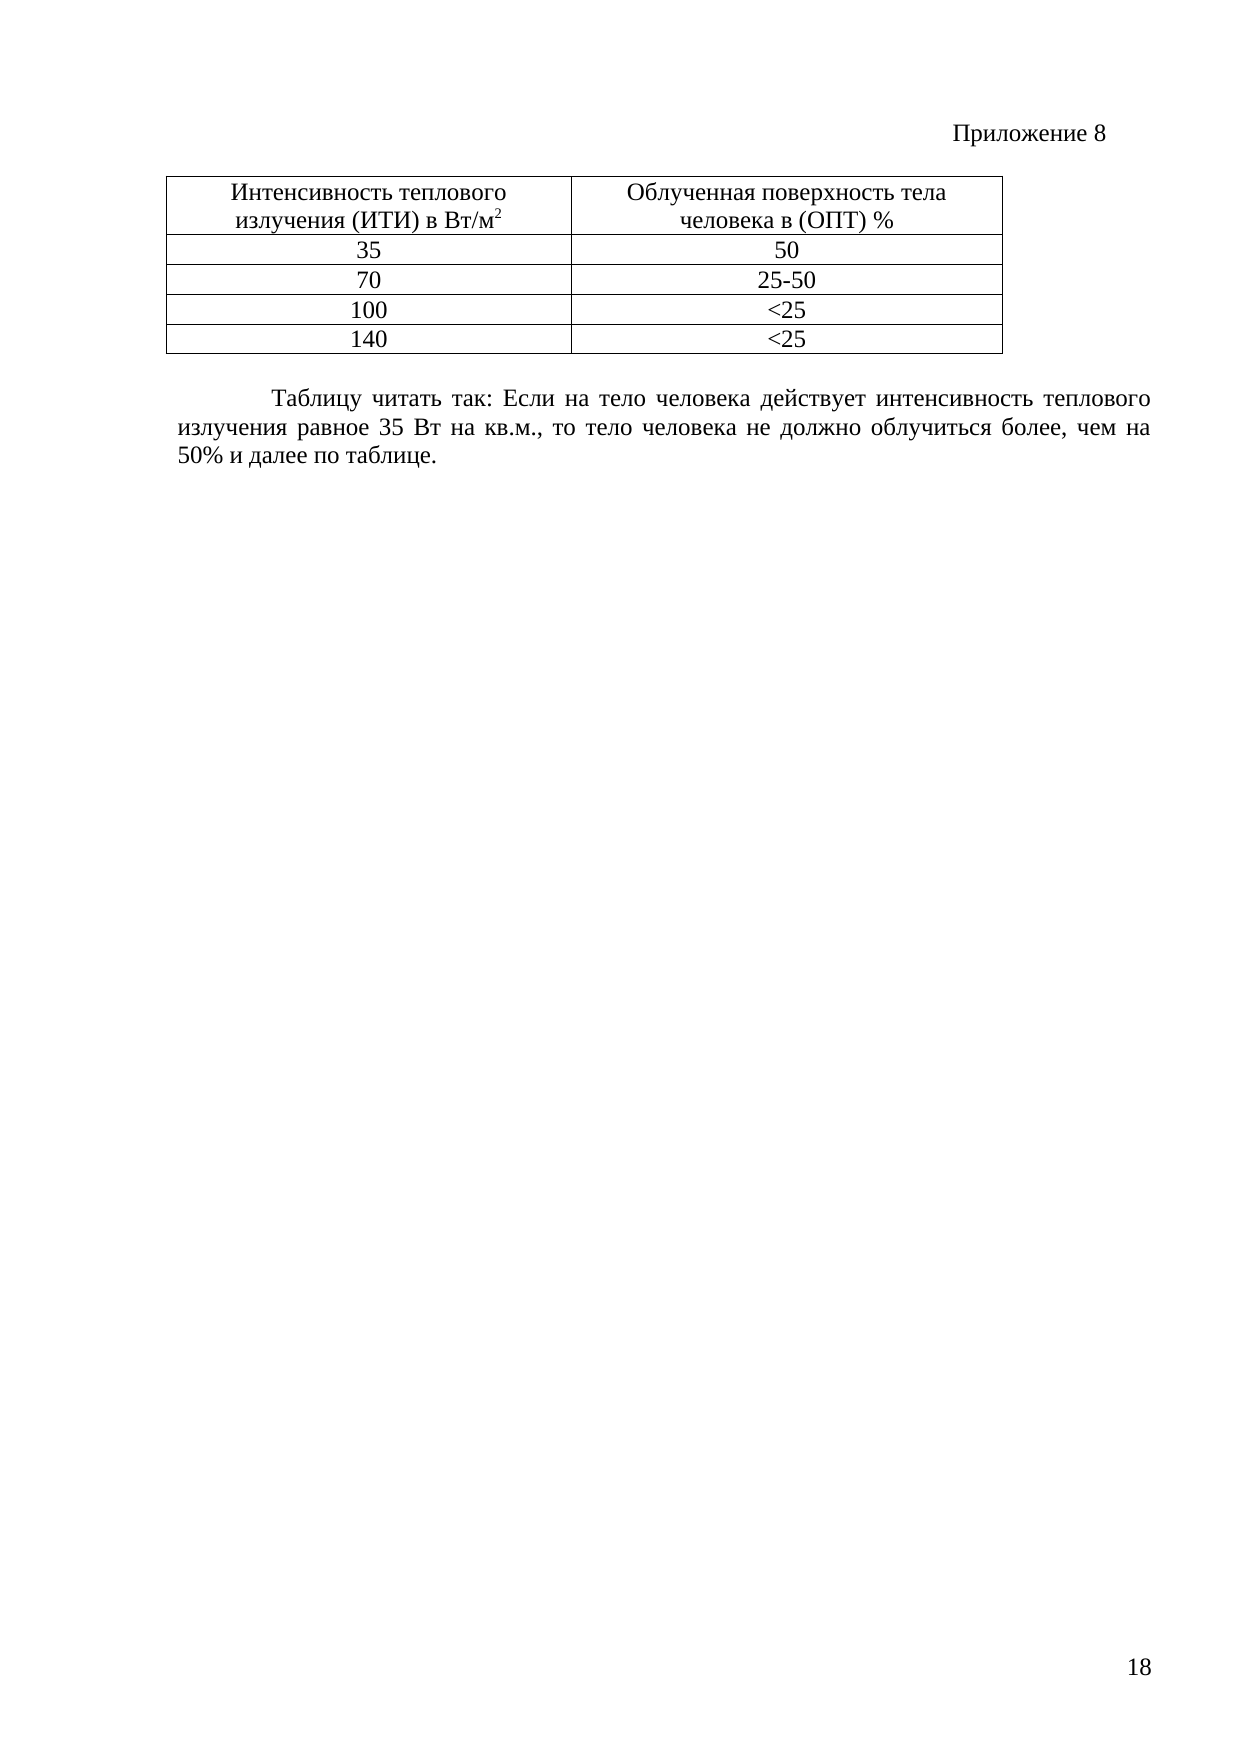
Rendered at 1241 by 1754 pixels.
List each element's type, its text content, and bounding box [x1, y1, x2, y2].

table_cell 100 [167, 295, 571, 323]
table_cell 35 [167, 235, 571, 264]
table_cell 70 [167, 265, 571, 294]
table_header Облученная поверхность тела человека в (ОПТ) % [572, 177, 1002, 234]
text Таблицу читать так: Если на тело человека действует интенсивность теплового излучения равное 35 Вт на кв.м., то тело человека не должно облучиться более, чем на 50% и далее по таблице. [177, 383, 1152, 469]
table_header Интенсивность теплового излучения (ИТИ) в Вт/м2 [167, 177, 571, 234]
table_cell <25 [572, 295, 1002, 323]
table_cell 140 [167, 325, 571, 353]
table_cell 50 [572, 235, 1002, 264]
subtitle Приложение 8 [177, 118, 1152, 147]
table_cell <25 [572, 325, 1002, 353]
table_cell 25-50 [572, 265, 1002, 294]
